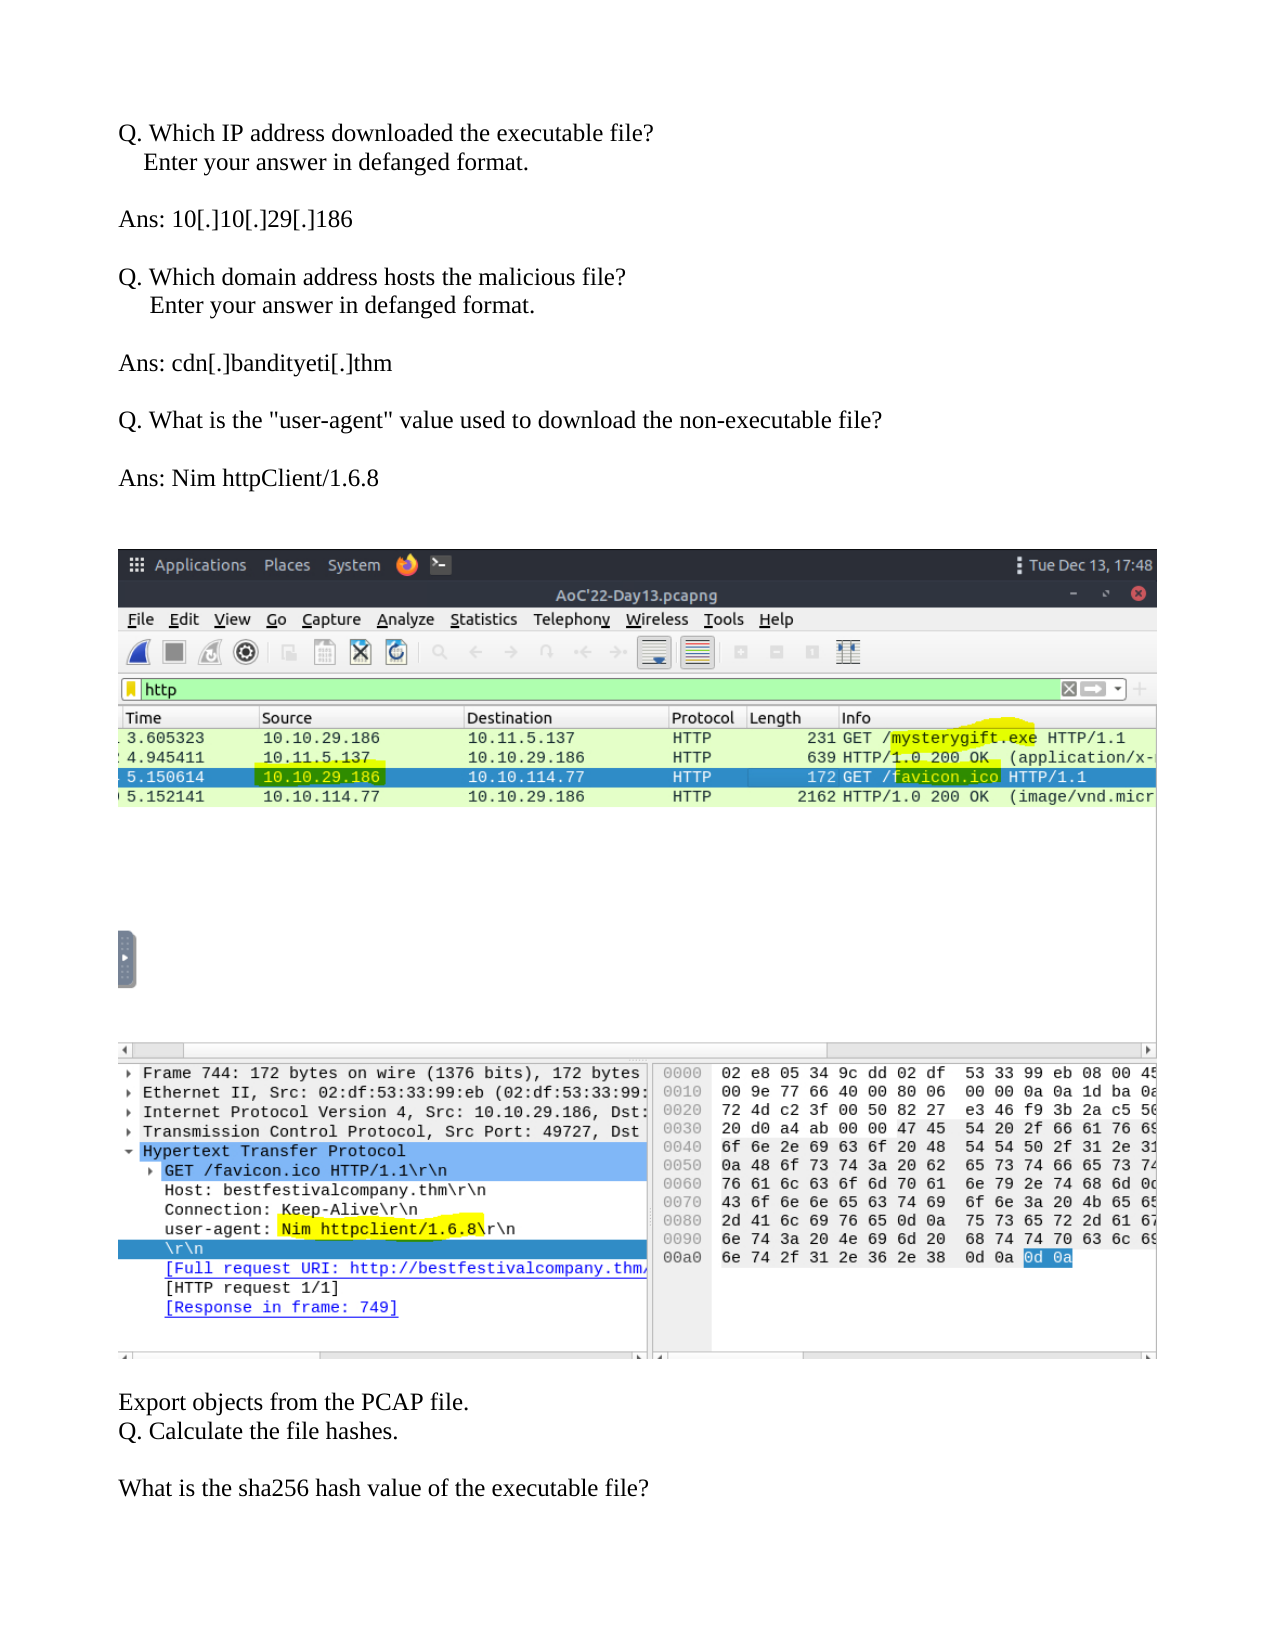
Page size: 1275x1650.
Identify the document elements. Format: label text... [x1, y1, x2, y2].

text Enter your answer in defanged format. [118, 147, 1157, 176]
text Q. Which domain address hosts the malicious file? [118, 262, 1157, 291]
text Q. Calculate the file hashes. [118, 1416, 1157, 1445]
text Ans: 10[.]10[.]29[.]186 [118, 204, 1157, 233]
text Enter your answer in defanged format. [118, 291, 1157, 319]
picture [118, 549, 1157, 1359]
text What is the sha256 hash value of the executable file? [118, 1473, 1157, 1502]
text Ans: cdn[.]bandityeti[.]thm [118, 348, 1157, 377]
text Q. Which IP address downloaded the executable file? [118, 118, 1157, 147]
text Q. What is the "user-agent" value used to download the non-executable file? [118, 406, 1157, 434]
text Ans: Nim httpClient/1.6.8 [118, 463, 1157, 492]
text Export objects from the PCAP file. [118, 1387, 1157, 1416]
